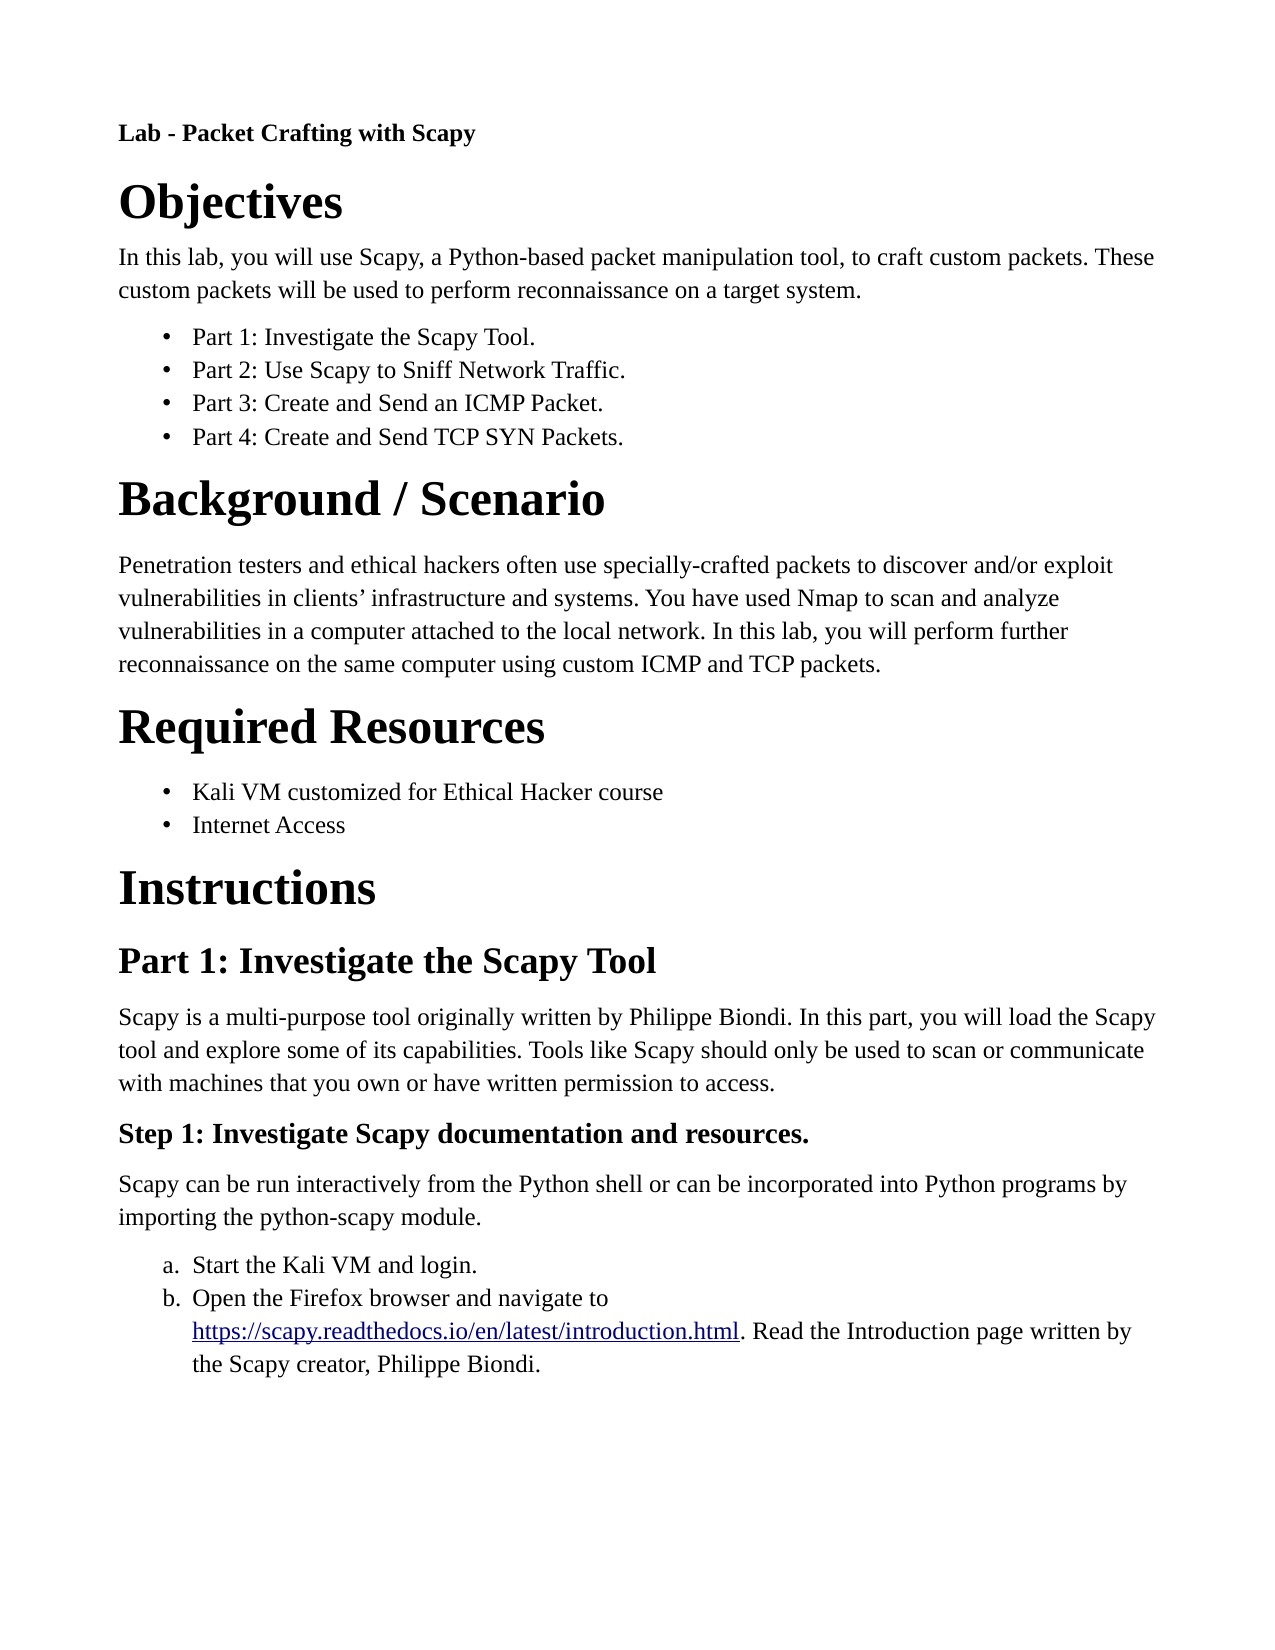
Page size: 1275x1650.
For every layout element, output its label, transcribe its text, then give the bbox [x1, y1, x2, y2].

list Internet Access [162, 810, 1157, 839]
text Scapy can be run interactively from the Python shell or can be incorporated into Python programs by importing the python-scapy module. [118, 1169, 1157, 1231]
list Part 4: Create and Send TCP SYN Packets. [162, 422, 1157, 450]
list Kali VM customized for Ethical Hacker course [162, 777, 1157, 806]
subtitle Instructions [118, 858, 1157, 915]
subtitle Required Resources [118, 696, 1157, 754]
text In this lab, you will use Scapy, a Python-based packet manipulation tool, to craft custom packets. These custom packets will be used to perform reconnaissance on a target system. [118, 242, 1157, 304]
list Part 1: Investigate the Scapy Tool. [162, 322, 1157, 351]
list Part 3: Create and Send an ICMP Packet. [162, 388, 1157, 417]
text Scapy is a multi-purpose tool originally written by Philippe Biondi. In this part, you will load the Scapy tool and explore some of its capabilities. Tools like Scapy should only be used to scan or communicate with machines that you own or have written permission to access. [118, 1002, 1157, 1097]
list Start the Kali VM and login. [162, 1250, 1157, 1279]
text Lab - Packet Crafting with Scapy [118, 118, 1157, 147]
subtitle Part 1: Investigate the Scapy Tool [118, 938, 1157, 981]
subtitle Step 1: Investigate Scapy documentation and resources. [118, 1116, 1157, 1150]
list Open the Firefox browser and navigate to https://scapy.readthedocs.io/en/latest/introduction.html. Read the Introduction page written by the Scapy creator, Philippe Biondi. [162, 1283, 1157, 1378]
subtitle Objectives [118, 172, 1157, 229]
list Part 2: Use Scapy to Sniff Network Traffic. [162, 356, 1157, 384]
text Penetration testers and ethical hackers often use specially-crafted packets to discover and/or exploit vulnerabilities in clients’ infrastructure and systems. You have used Nmap to scan and analyze vulnerabilities in a computer attached to the local network. In this lab, you will perform further reconnaissance on the same computer using custom ICMP and TCP packets. [118, 550, 1157, 678]
subtitle Background / Scenario [118, 469, 1157, 527]
